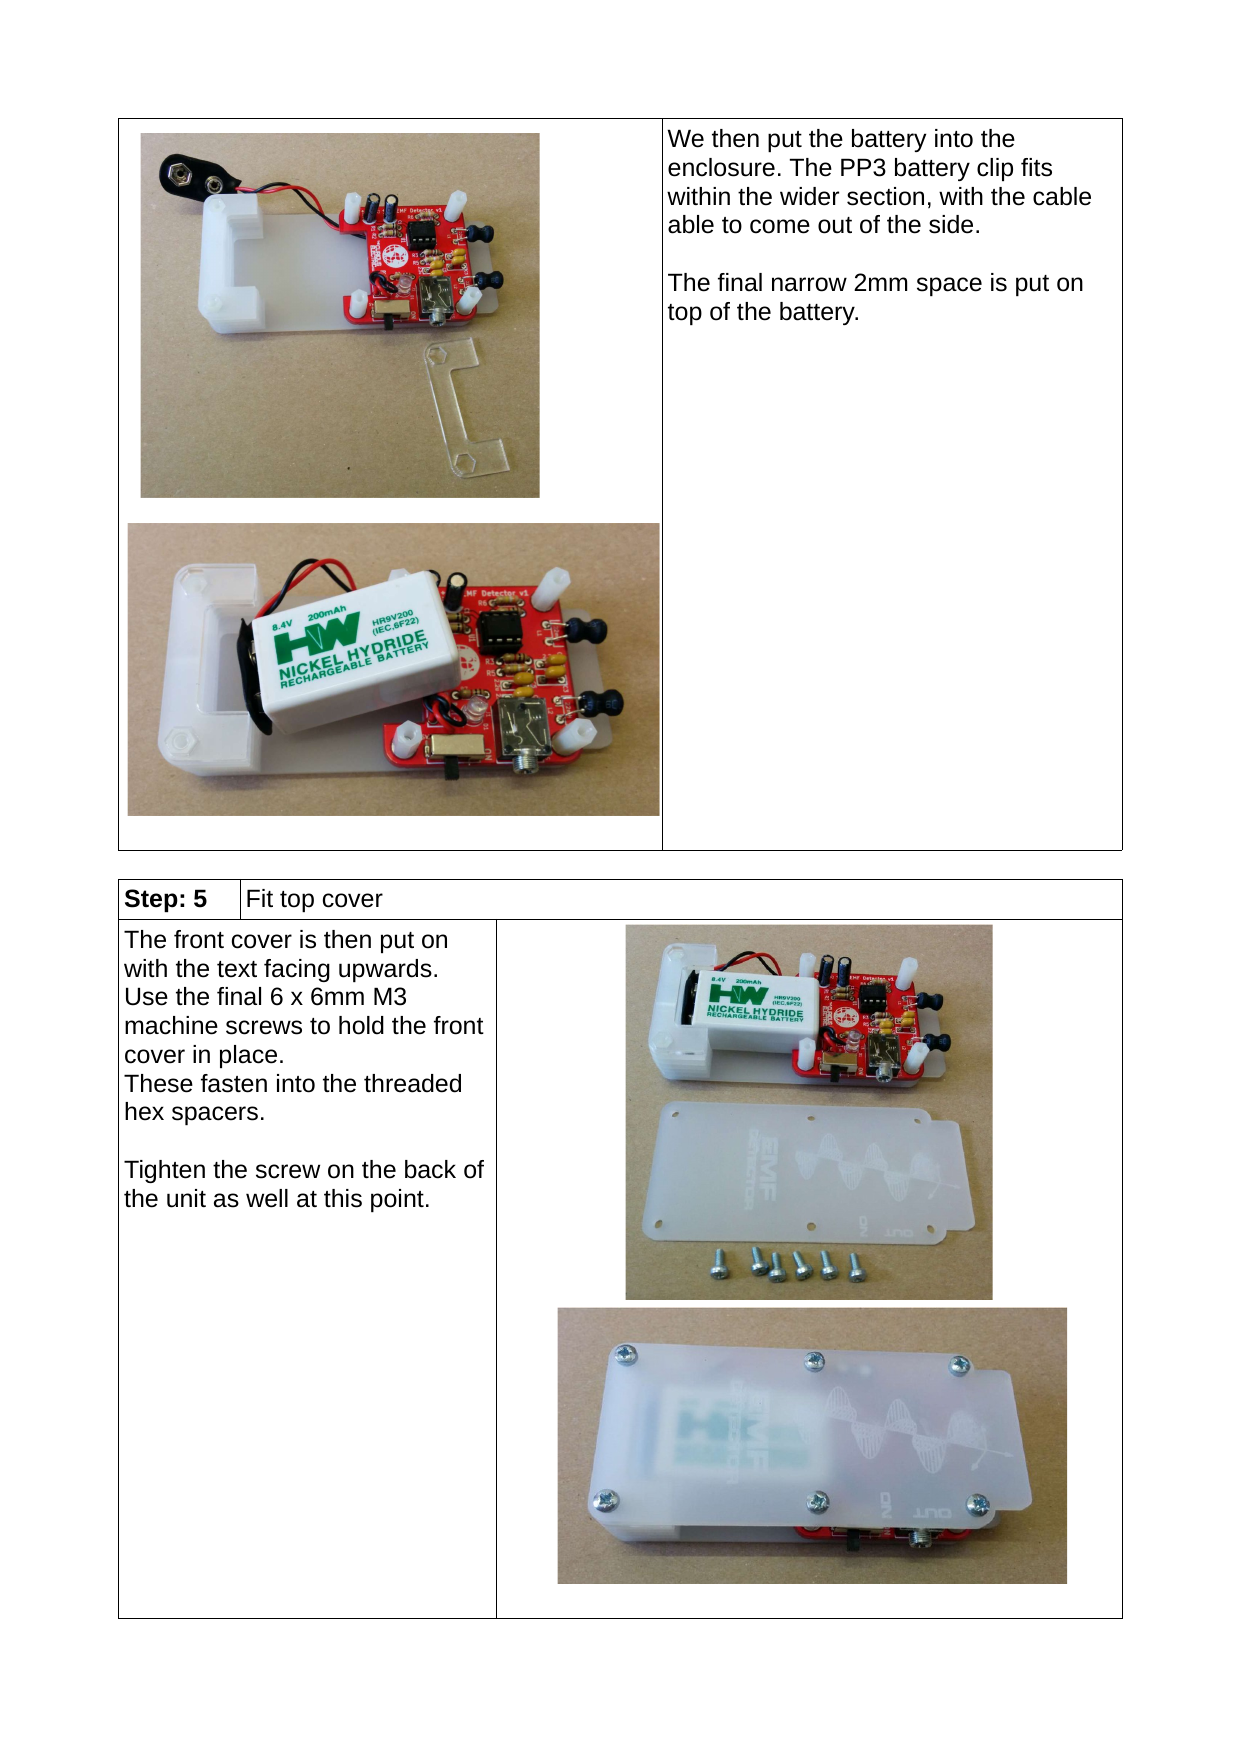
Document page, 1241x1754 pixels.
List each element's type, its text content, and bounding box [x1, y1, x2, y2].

picture [140, 133, 540, 498]
table_cell [497, 1300, 1122, 1618]
picture [557, 1307, 1068, 1584]
table_cell [119, 134, 662, 850]
table_header Step: 5 [119, 880, 240, 919]
table_header Fit top cover [241, 880, 1122, 919]
table_cell We then put the battery into the enclosure. The PP3 battery clip fits within the wider section, with the cable able to come out of the side. The final narrow 2mm space is put on top of the battery. [663, 119, 1122, 850]
picture [625, 924, 993, 1300]
picture [127, 523, 660, 816]
table_cell [119, 119, 662, 133]
table_cell [497, 920, 1122, 1299]
table_cell The front cover is then put on with the text facing upwards. Use the final 6 x 6mm M3 machine screws to hold the front cover in place. These fasten into the threaded hex spacers. Tighten the screw on the back of the unit as well at this point. [119, 920, 496, 1618]
